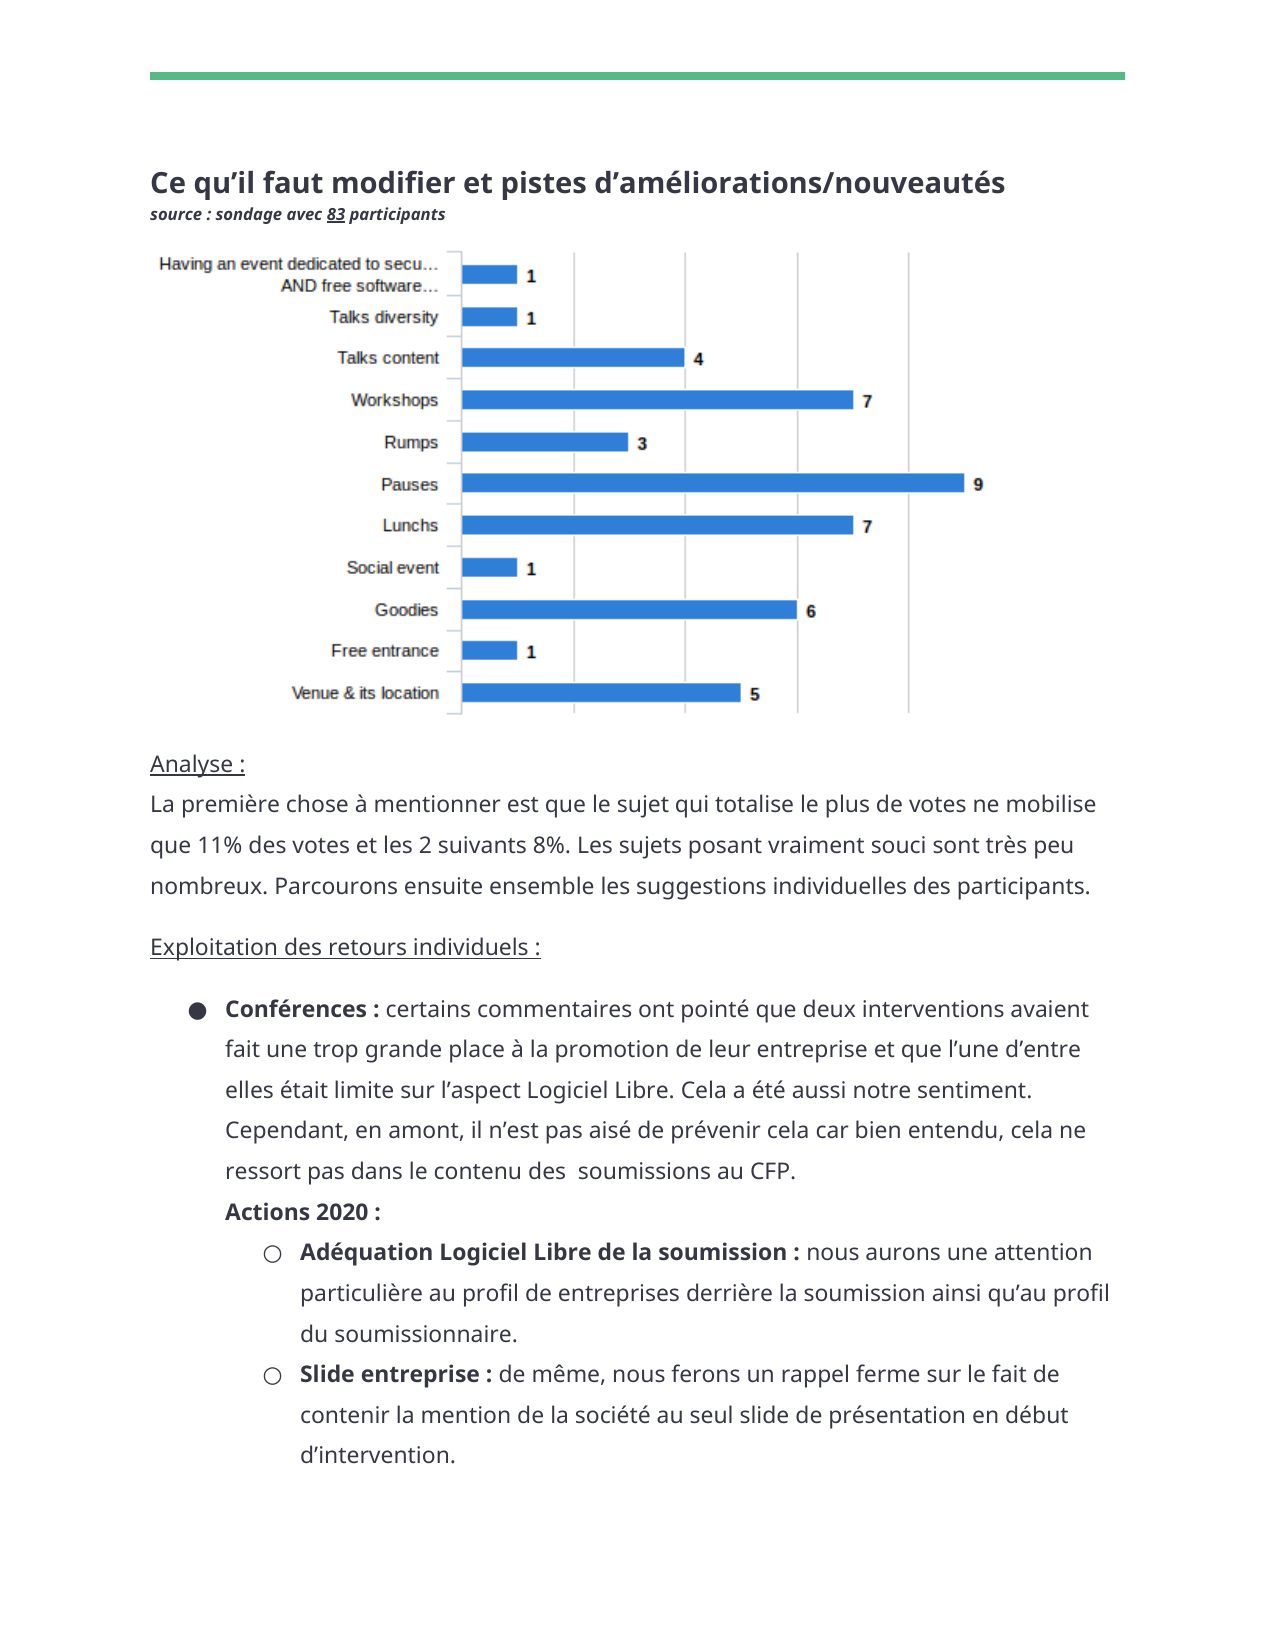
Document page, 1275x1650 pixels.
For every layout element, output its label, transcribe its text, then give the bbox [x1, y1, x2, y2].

picture [150, 72, 1125, 80]
text Analyse : La première chose à mentionner est que le sujet qui totalise le plus de votes ne mobilise que 11% des votes et les 2 suivants 8%. Les sujets posant vraiment souci sont très peu nombreux. Parcourons ensuite ensemble les suggestions individuelles des participants. [150, 748, 1125, 901]
list Adéquation Logiciel Libre de la soumission : nous aurons une attention particulière au profil de entreprises derrière la soumission ainsi qu’au profil du soumissionnaire. [262, 1236, 1125, 1349]
list Conférences : certains commentaires ont pointé que deux interventions avaient fait une trop grande place à la promotion de leur entreprise et que l’une d’entre elles était limite sur l’aspect Logiciel Libre. Cela a été aussi notre sentiment. Cependant, en amont, il n’est pas aisé de prévenir cela car bien entendu, cela ne ressort pas dans le contenu des soumissions au CFP. Actions 2020 : [187, 993, 1125, 1227]
text Exploitation des retours individuels : [150, 931, 1125, 962]
picture [150, 245, 1002, 718]
list Slide entreprise : de même, nous ferons un rappel ferme sur le fait de contenir la mention de la société au seul slide de présentation en début d’intervention. [262, 1358, 1125, 1471]
subtitle Ce qu’il faut modifier et pistes d’améliorations/nouveautés source : sondage avec 83 participants [150, 162, 1125, 225]
